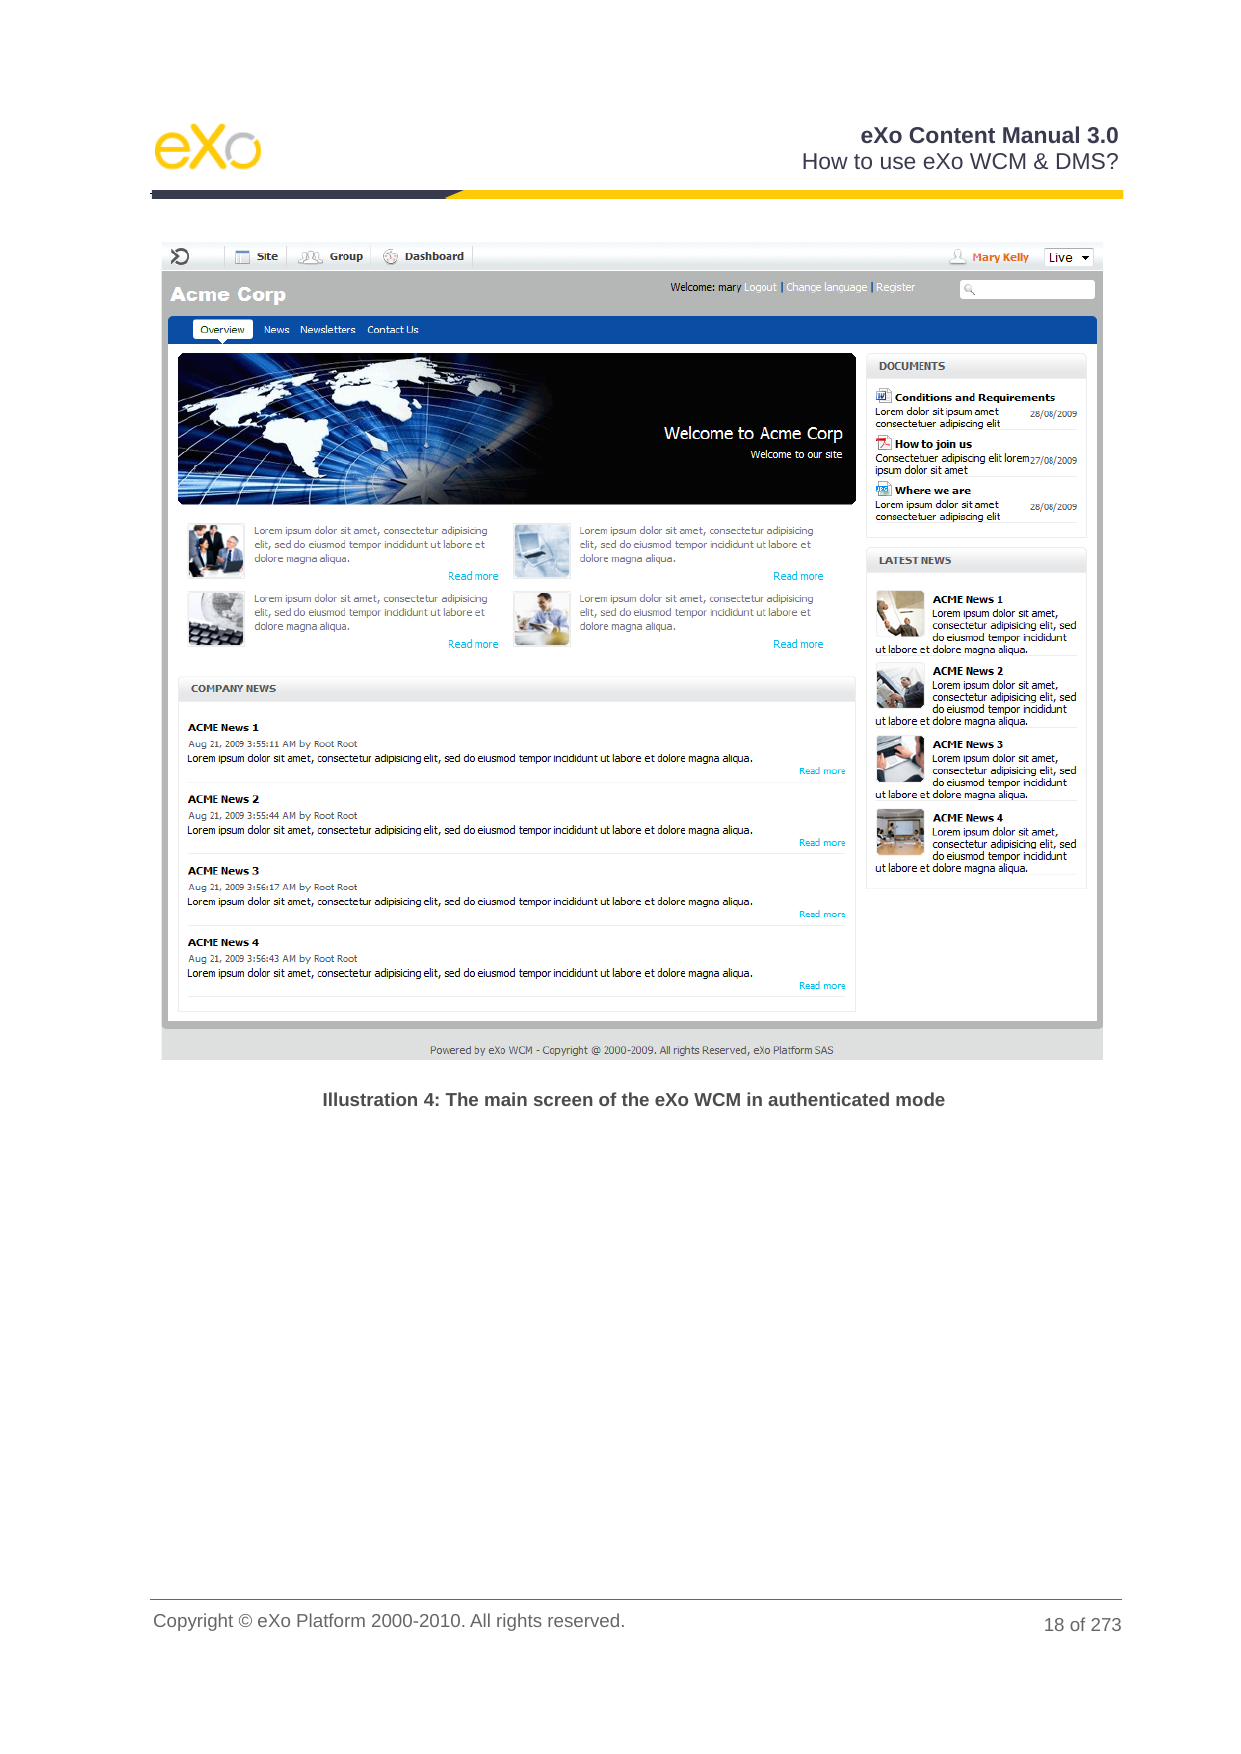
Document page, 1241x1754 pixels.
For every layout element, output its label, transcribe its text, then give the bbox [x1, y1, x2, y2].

picture [155, 123, 262, 170]
list Illustration 4: The main screen of the eXo WCM in authenticated mode [147, 302, 1121, 1110]
picture [151, 190, 1124, 199]
picture [161, 241, 1103, 1060]
